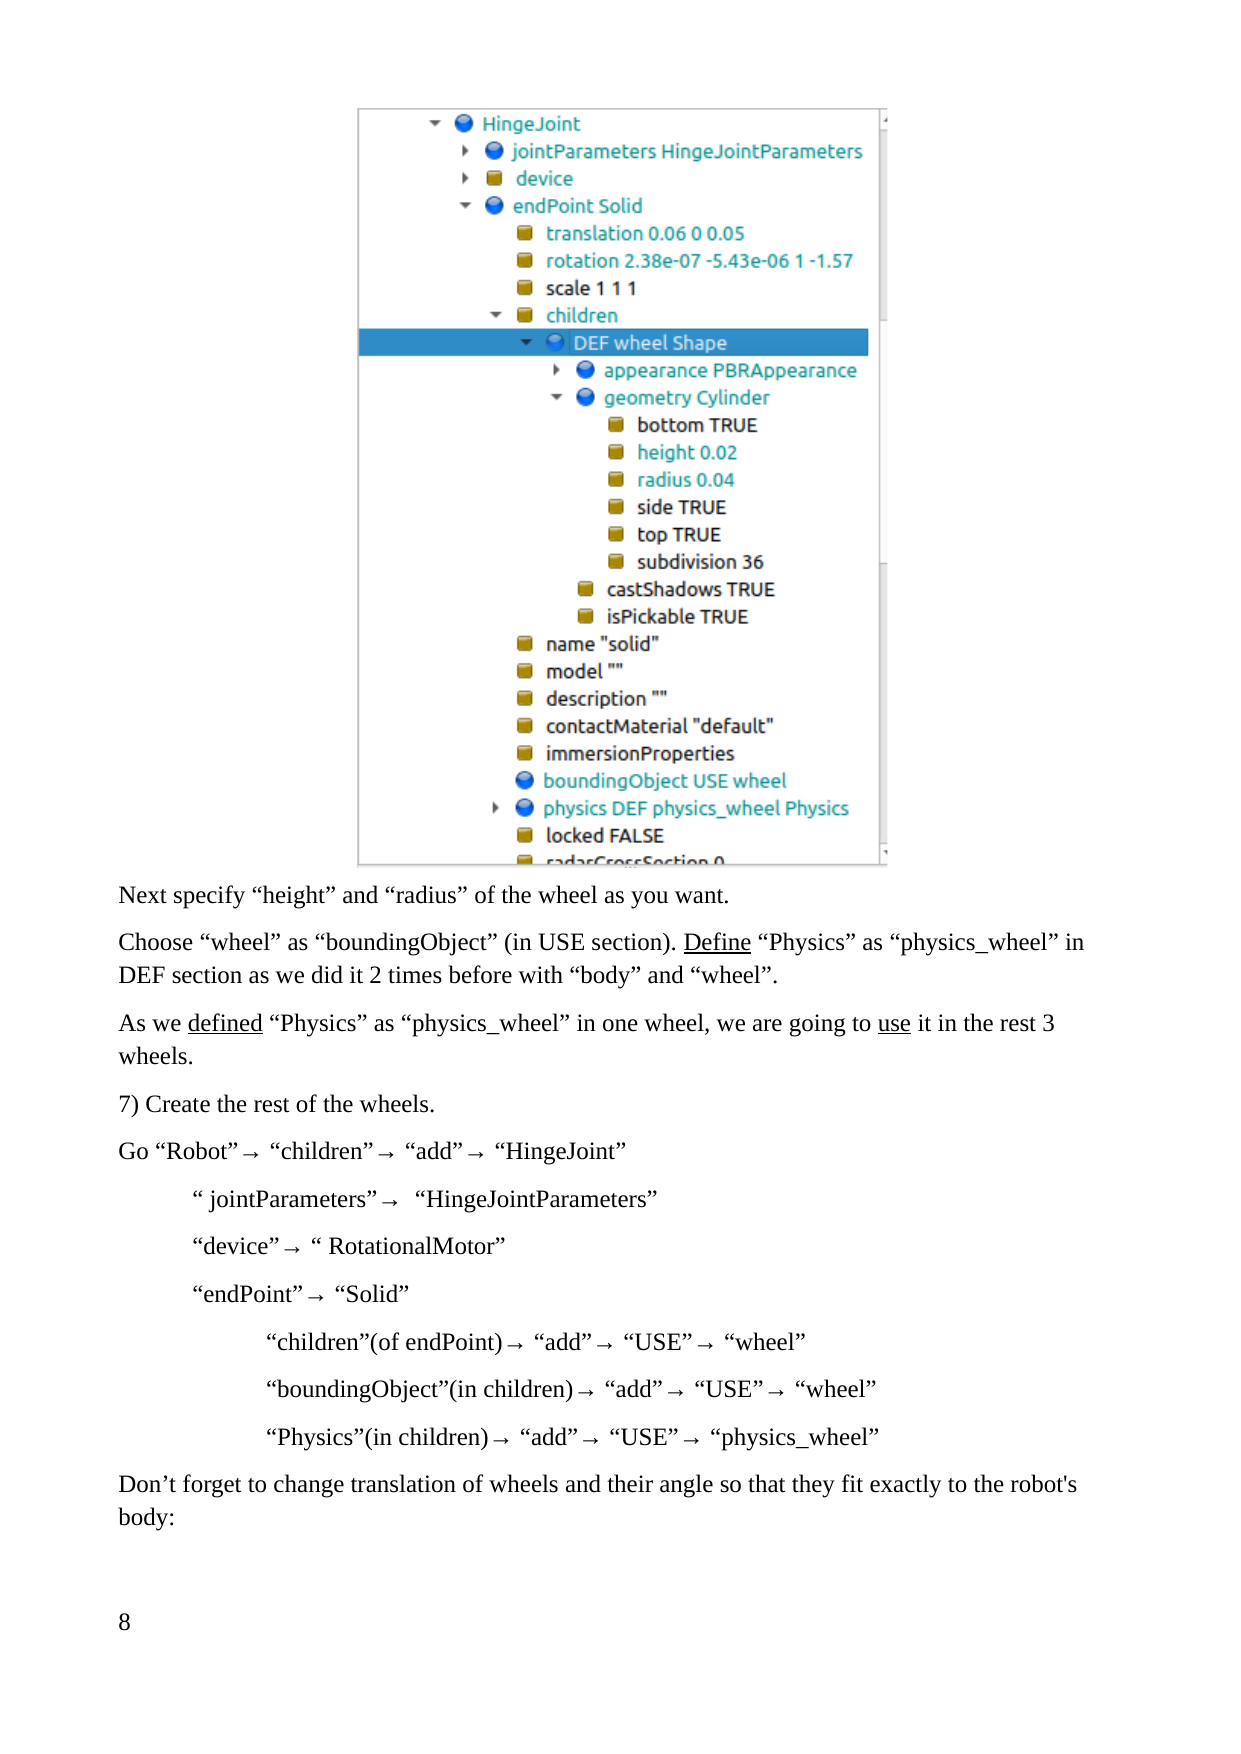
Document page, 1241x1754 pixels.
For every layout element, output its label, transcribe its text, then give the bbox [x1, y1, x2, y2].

text “children”(of endPoint)→ “add”→ “USE”→ “wheel” [118, 1327, 1122, 1355]
text “boundingObject”(in children)→ “add”→ “USE”→ “wheel” [118, 1374, 1122, 1403]
text 7) Create the rest of the wheels. [118, 1089, 1122, 1117]
text Next specify “height” and “radius” of the wheel as you want. [118, 880, 1122, 908]
text “endPoint”→ “Solid” [118, 1279, 1122, 1308]
text “Physics”(in children)→ “add”→ “USE”→ “physics_wheel” [118, 1422, 1122, 1451]
text As we defined “Physics” as “physics_wheel” in one wheel, we are going to use it in the rest 3 wheels. [118, 1008, 1122, 1070]
text Don’t forget to change translation of wheels and their angle so that they fit exactly to the robot's body: [118, 1469, 1122, 1531]
text “device”→ “ RotationalMotor” [118, 1231, 1122, 1260]
text “ jointParameters”→ “HingeJointParameters” [118, 1184, 1122, 1213]
text Go “Robot”→ “children”→ “add”→ “HingeJoint” [118, 1136, 1122, 1165]
picture [357, 108, 428, 868]
text Choose “wheel” as “boundingObject” (in USE section). Define “Physics” as “physics_wheel” in DEF section as we did it 2 times before with “body” and “wheel”. [118, 927, 1122, 989]
